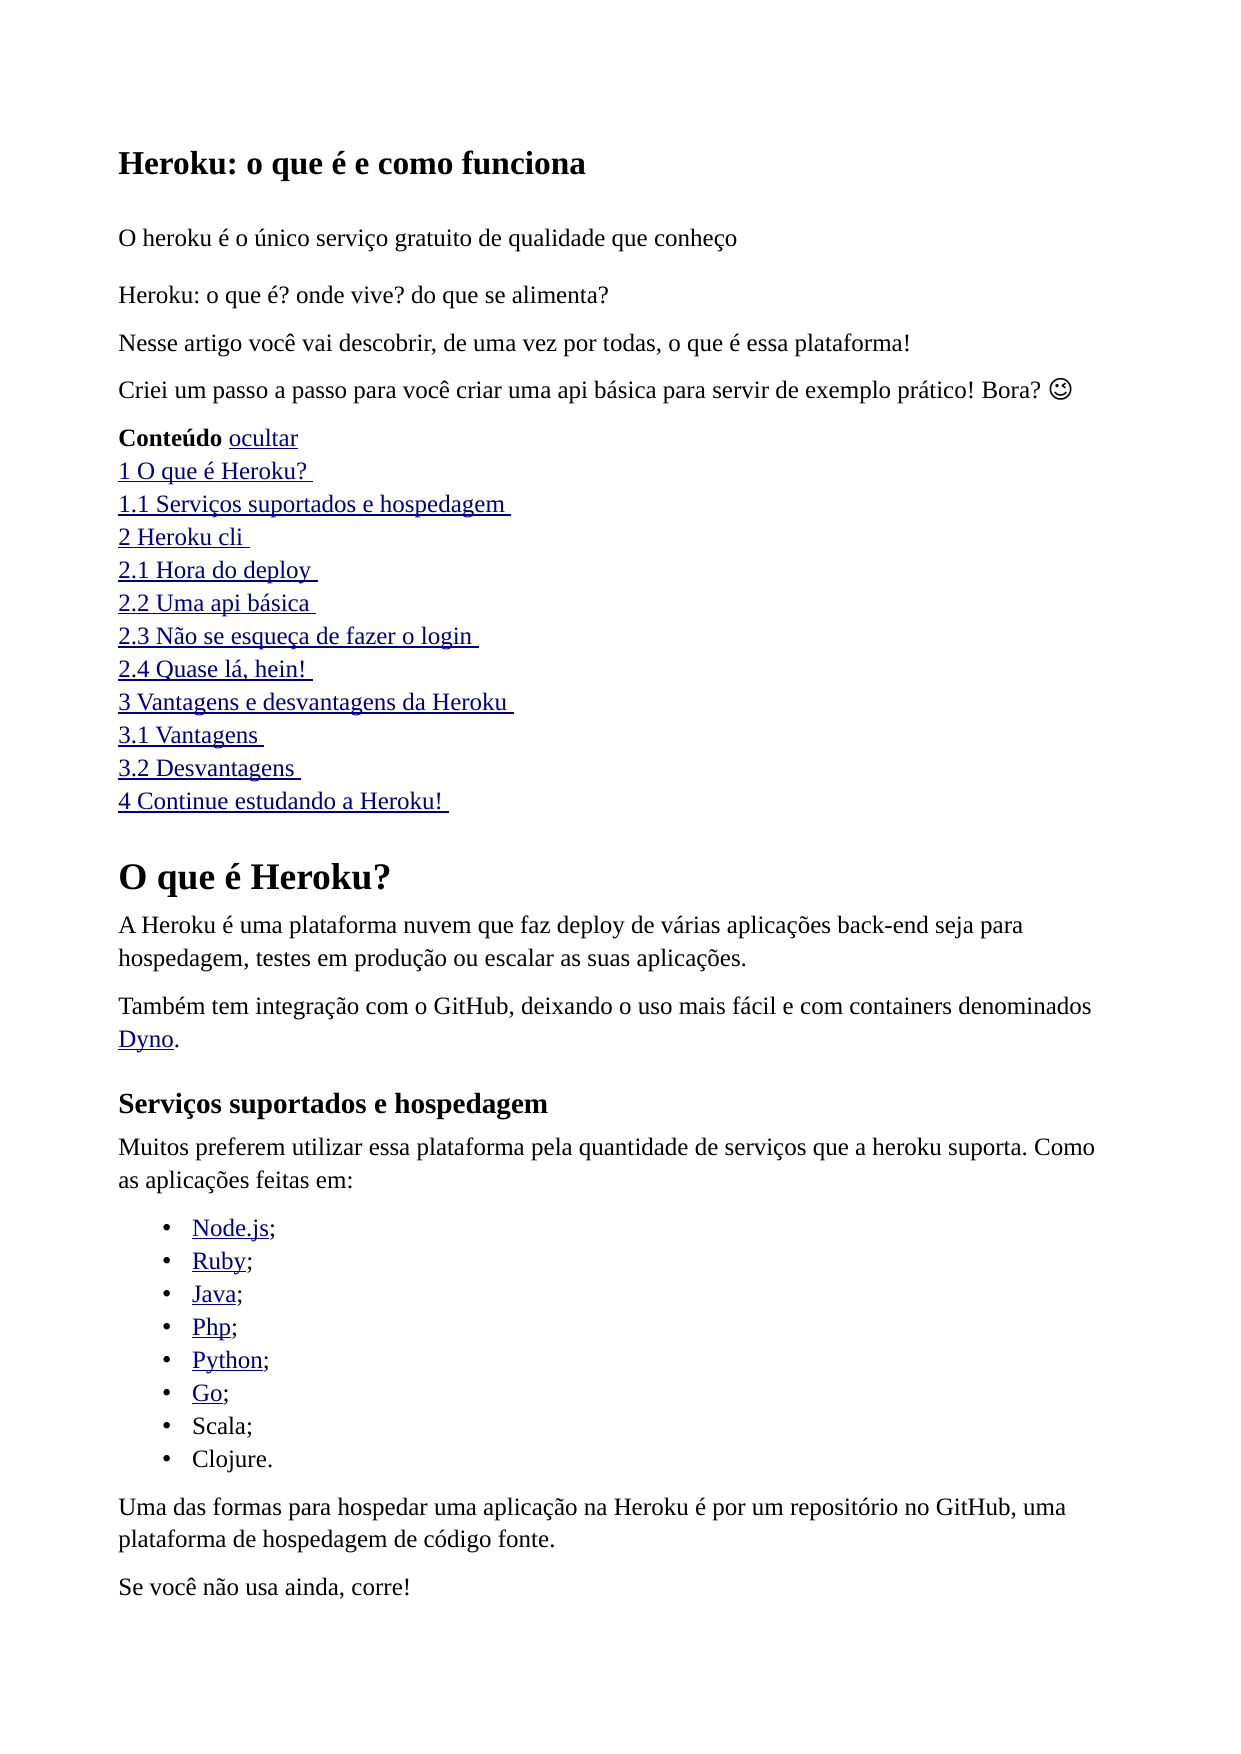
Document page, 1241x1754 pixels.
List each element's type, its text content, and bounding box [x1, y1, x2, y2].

subtitle O que é Heroku? [118, 855, 1122, 898]
list Php; [162, 1312, 1122, 1341]
text 2.2 Uma api básica [118, 588, 1122, 617]
text 3.2 Desvantagens [118, 753, 1122, 782]
text O heroku é o único serviço gratuito de qualidade que conheço [118, 223, 1122, 251]
text 1 O que é Heroku? [118, 456, 1122, 485]
list Scala; [162, 1411, 1122, 1440]
list Clojure. [162, 1444, 1122, 1473]
text Também tem integração com o GitHub, deixando o uso mais fácil e com containers denominados Dyno. [118, 991, 1122, 1053]
text 2.4 Quase lá, hein! [118, 654, 1122, 683]
subtitle Serviços suportados e hospedagem [118, 1086, 1122, 1120]
list Java; [162, 1279, 1122, 1308]
list Ruby; [162, 1246, 1122, 1274]
text 3.1 Vantagens [118, 720, 1122, 749]
text 3 Vantagens e desvantagens da Heroku [118, 687, 1122, 716]
text Nesse artigo você vai descobrir, de uma vez por todas, o que é essa plataforma! [118, 328, 1122, 357]
text Criei um passo a passo para você criar uma api básica para servir de exemplo prático! Bora? 😉 [118, 375, 1122, 404]
text Conteúdo ocultar [118, 423, 1122, 452]
text 2 Heroku cli [118, 522, 1122, 551]
text Heroku: o que é? onde vive? do que se alimenta? [118, 280, 1122, 309]
list Go; [162, 1378, 1122, 1407]
text 2.3 Não se esqueça de fazer o login [118, 621, 1122, 650]
text 4 Continue estudando a Heroku! [118, 786, 1122, 815]
text Uma das formas para hospedar uma aplicação na Heroku é por um repositório no GitHub, uma plataforma de hospedagem de código fonte. [118, 1492, 1122, 1553]
text 1.1 Serviços suportados e hospedagem [118, 489, 1122, 518]
text A Heroku é uma plataforma nuvem que faz deploy de várias aplicações back-end seja para hospedagem, testes em produção ou escalar as suas aplicações. [118, 910, 1122, 972]
text Se você não usa ainda, corre! [118, 1572, 1122, 1601]
list Node.js; [162, 1213, 1122, 1242]
text Muitos preferem utilizar essa plataforma pela quantidade de serviços que a heroku suporta. Como as aplicações feitas em: [118, 1132, 1122, 1194]
subtitle Heroku: o que é e como funciona [118, 143, 1122, 181]
text 2.1 Hora do deploy [118, 555, 1122, 584]
list Python; [162, 1345, 1122, 1374]
